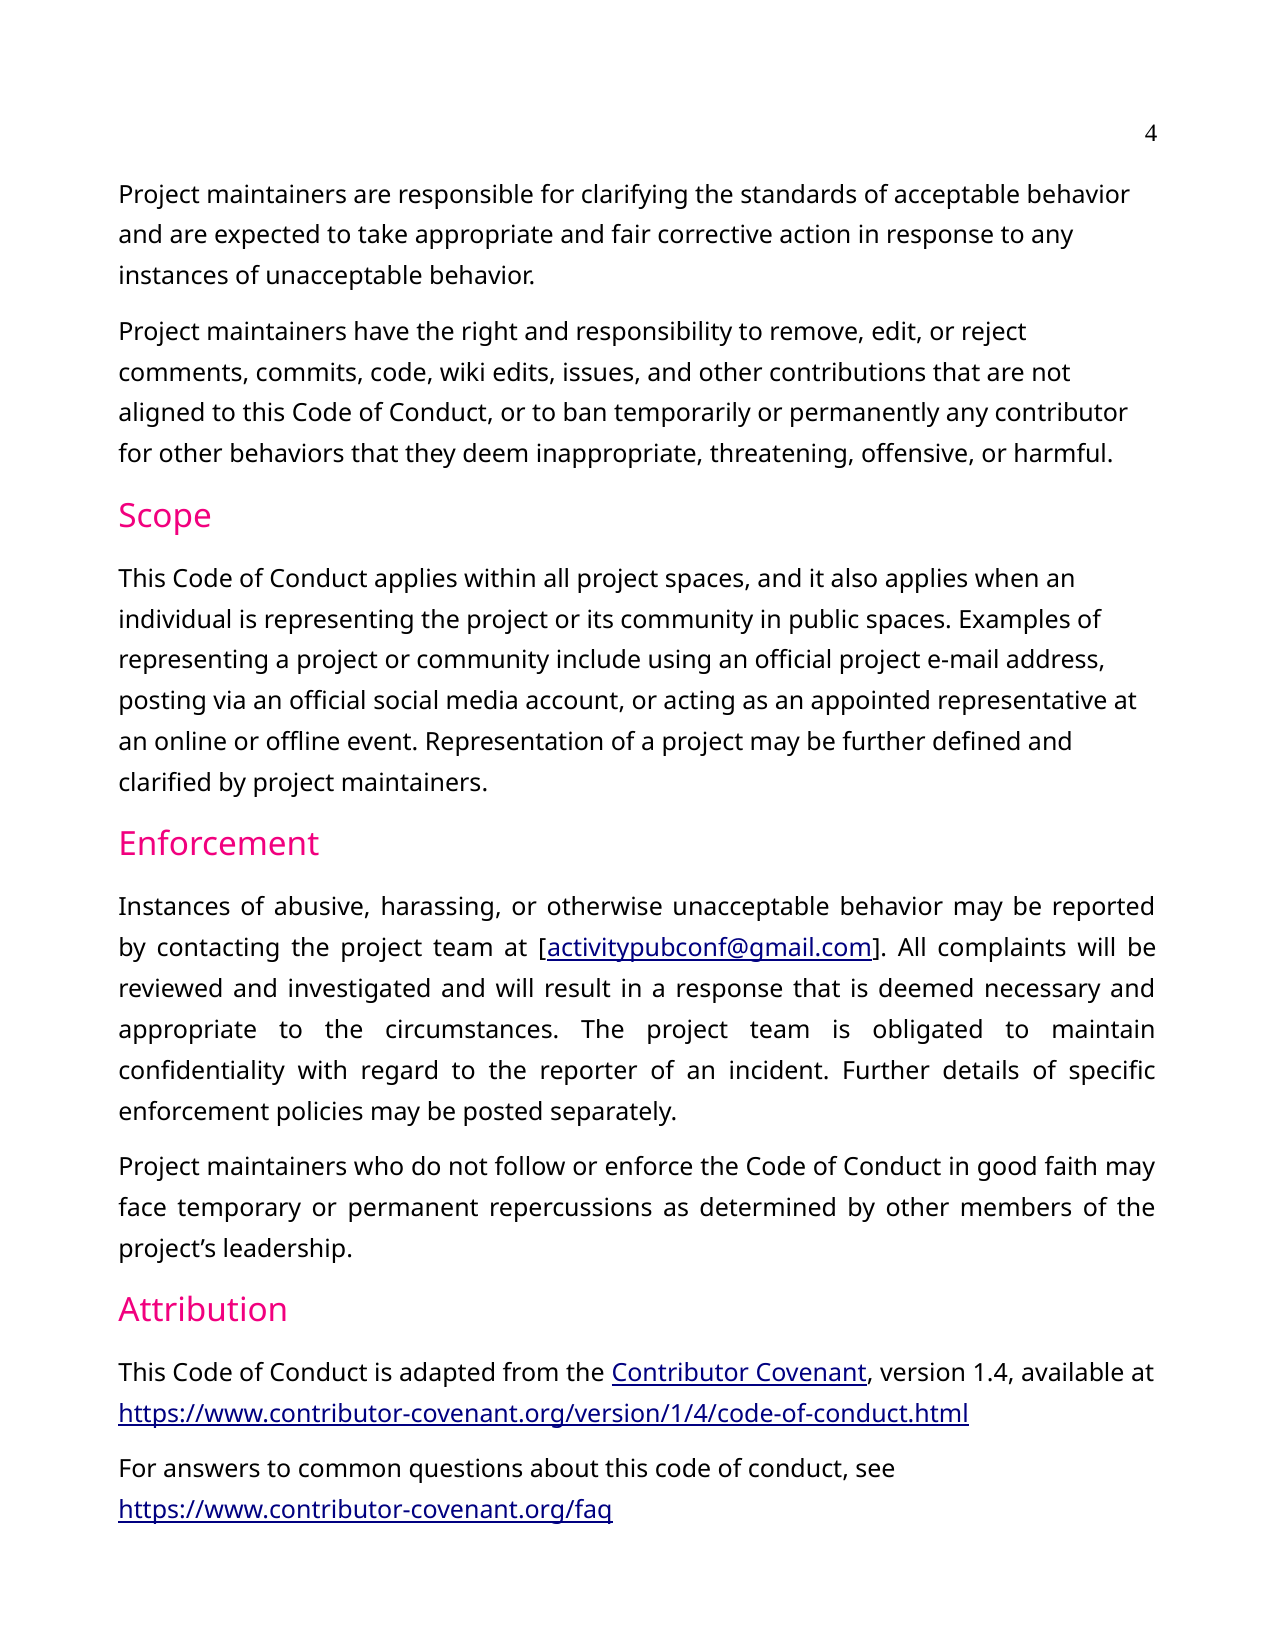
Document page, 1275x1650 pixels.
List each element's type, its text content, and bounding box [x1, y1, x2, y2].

text Enforcement [118, 820, 1157, 865]
text Scope [118, 491, 1157, 537]
text Project maintainers have the right and responsibility to remove, edit, or reject comments, commits, code, wiki edits, issues, and other contributions that are not aligned to this Code of Conduct, or to ban temporarily or permanently any contributor for other behaviors that they deem inappropriate, threatening, offensive, or harmful. [118, 313, 1157, 470]
text Instances of abusive, harassing, or otherwise unacceptable behavior may be reported by contacting the project team at [activitypubconf@gmail.com]. All complaints will be reviewed and investigated and will result in a response that is deemed necessary and appropriate to the circumstances. The project team is obligated to maintain confidentiality with regard to the reporter of an incident. Further details of specific enforcement policies may be posted separately. [118, 889, 1157, 1127]
text This Code of Conduct applies within all project spaces, and it also applies when an individual is representing the project or its community in public spaces. Examples of representing a project or community include using an official project e-mail address, posting via an official social media account, or acting as an appointed representative at an online or offline event. Representation of a project may be further defined and clarified by project maintainers. [118, 560, 1157, 799]
text Project maintainers are responsible for clarifying the standards of acceptable behavior and are expected to take appropriate and fair corrective action in response to any instances of unacceptable behavior. [118, 176, 1157, 292]
text Project maintainers who do not follow or enforce the Code of Conduct in good faith may face temporary or permanent repercussions as determined by other members of the project’s leadership. [118, 1149, 1157, 1264]
text This Code of Conduct is adapted from the Contributor Covenant, version 1.4, available at https://www.contributor-covenant.org/version/1/4/code-of-conduct.html [118, 1355, 1157, 1430]
text Attribution [118, 1286, 1157, 1331]
text For answers to common questions about this code of conduct, see https://www.contributor-covenant.org/faq [118, 1451, 1157, 1526]
